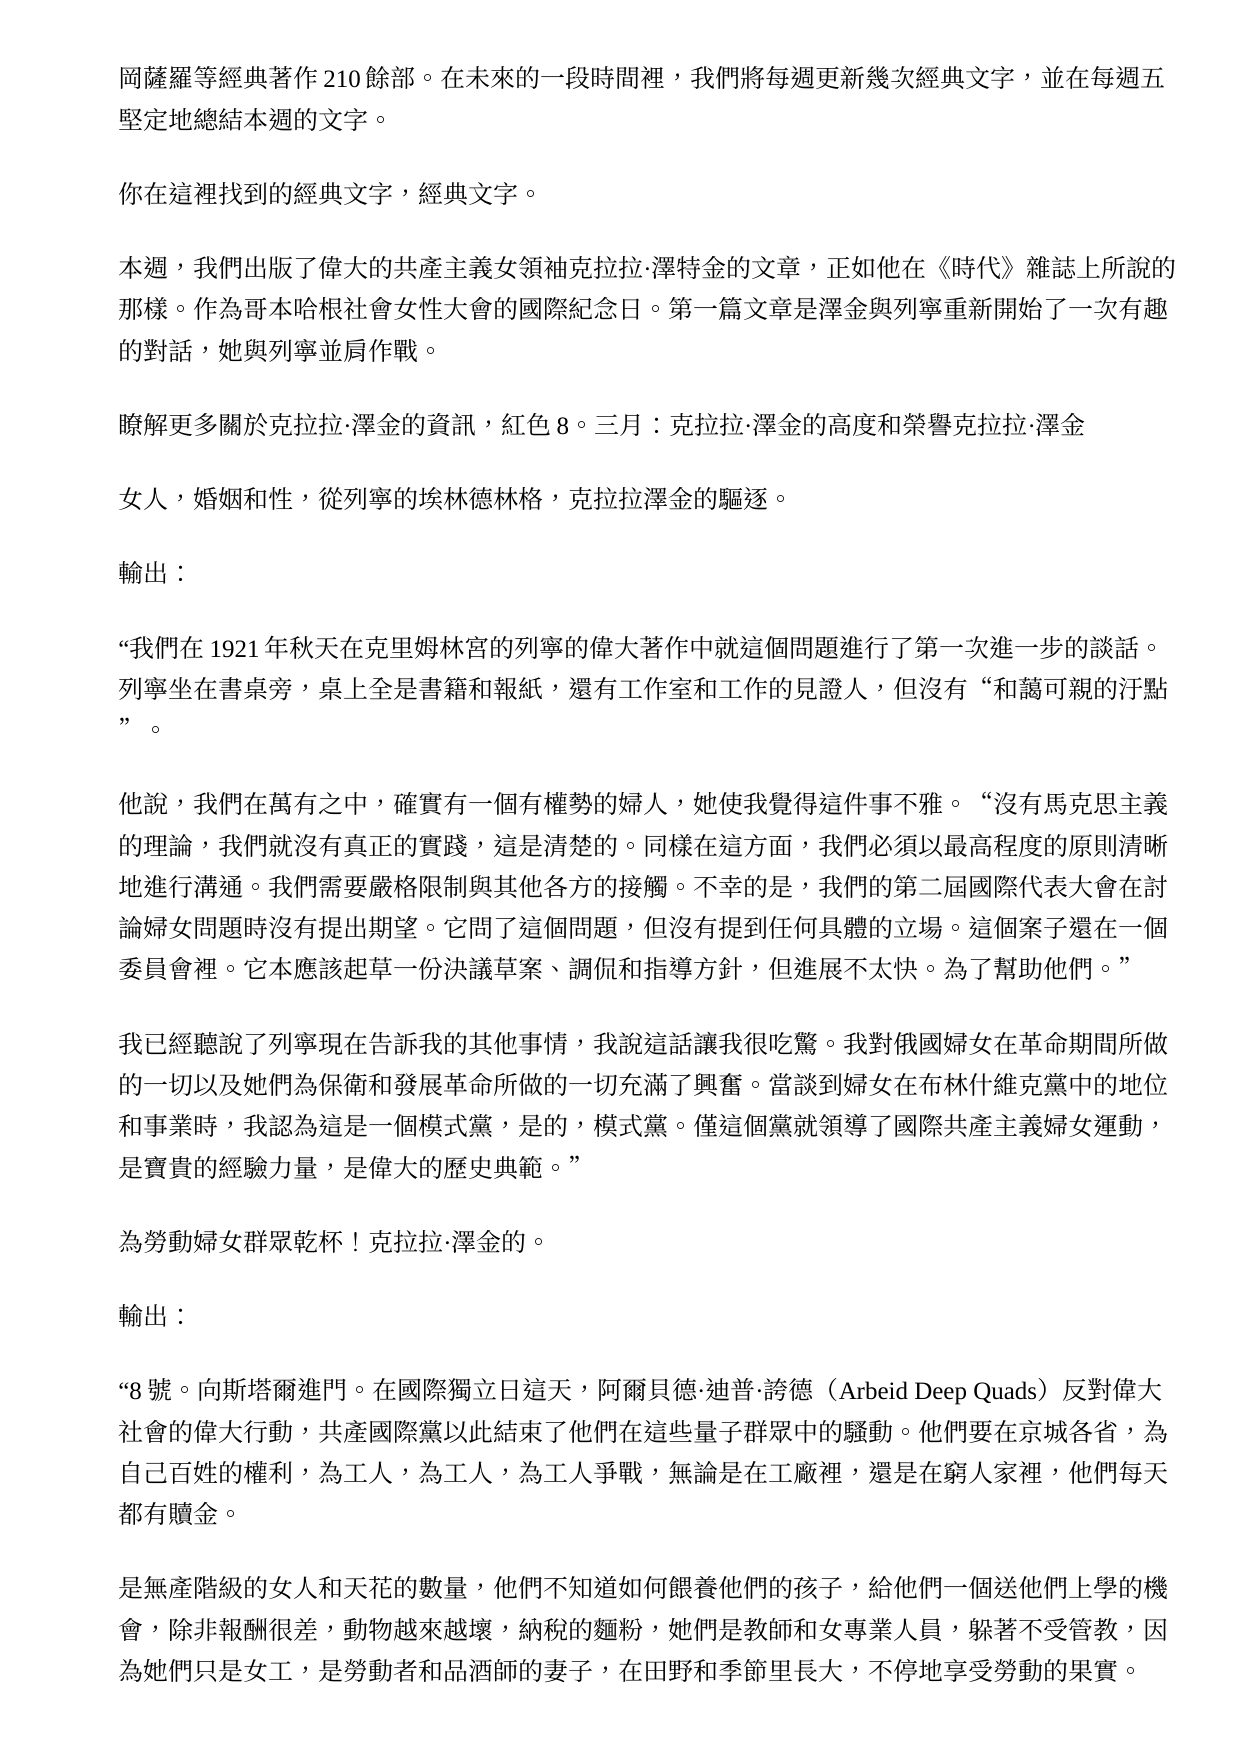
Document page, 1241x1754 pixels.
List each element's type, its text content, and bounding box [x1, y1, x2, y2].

text 2021-03-05T16:20:50+00:00 2021-03-05T16:20:59+00:00 TFM公司 ['https://tjen-people.no/index.php/classic-text/embed/#什麼？祕密=GtD9uUDpiI“https://tjen-people.no/index.php/2019/03/06/rod-8-March-heder-and-aere-to-clara-zetkin/embed/#什麼？祕密=gfay4p9afi“”https://lh4.googleusercontent.com/AmmCRy7WQxAWtoqB65n83EFmNcYkyrf-e0hdreO7ZEZsMUZaEZdaWei20B0rlr653\u zlbzknvguexxxr4hxzx6tdt4unk7a\u pdkkkk7lzeim3w7-prrQDL1YevyNwE3XeX7V9Z'https://donorbox.org/widget.js'https://donorbox.org/embed/捐贈-1''https://lh4.googleusercontent.com/AmmCRy7WQxAWtoqB65n83EFmNcYkyrf-e0hdreO7ZEZsMUZaEZdaWei20B0rlr653\u zlbzknvguexxxr4hxzx6tdt4unk7a\u pdkkkk7lzeim3w7-prrQDL1YevyNwE3XeX7V9Z"... ['Teori'] 為人民媒體服務的貢獻者。 在我們的共產主義圖書館，TFM仍在更新新的文字。馬克思、恩格斯、列寧、斯大林、毛澤東、岡薩羅等經典著作210餘部。在未來的一段時間裡，我們將每週更新幾次經典文字，並在每週五堅定地總結本週的文字。 你在這裡找到的經典文字，經典文字。 本週，我們出版了偉大的共產主義女領袖克拉拉·澤特金的文章，正如他在《時代》雜誌上所說的那樣。作為哥本哈根社會女性大會的國際紀念日。第一篇文章是澤金與列寧重新開始了一次有趣的對話，她與列寧並肩作戰。 瞭解更多關於克拉拉·澤金的資訊，紅色8。三月：克拉拉·澤金的高度和榮譽克拉拉·澤金 女人，婚姻和性，從列寧的埃林德林格，克拉拉澤金的驅逐。 輸出： “我們在1921年秋天在克里姆林宮的列寧的偉大著作中就這個問題進行了第一次進一步的談話。列寧坐在書桌旁，桌上全是書籍和報紙，還有工作室和工作的見證人，但沒有“和藹可親的汙點”。 他說，我們在萬有之中，確實有一個有權勢的婦人，她使我覺得這件事不雅。“沒有馬克思主義的理論，我們就沒有真正的實踐，這是清楚的。同樣在這方面，我們必須以最高程度的原則清晰地進行溝通。我們需要嚴格限制與其他各方的接觸。不幸的是，我們的第二屆國際代表大會在討論婦女問題時沒有提出期望。它問了這個問題，但沒有提到任何具體的立場。這個案子還在一個委員會裡。它本應該起草一份決議草案、調侃和指導方針，但進展不太快。為了幫助他們。” 我已經聽說了列寧現在告訴我的其他事情，我說這話讓我很吃驚。我對俄國婦女在革命期間所做的一切以及她們為保衛和發展革命所做的一切充滿了興奮。當談到婦女在布林什維克黨中的地位和事業時，我認為這是一個模式黨，是的，模式黨。僅這個黨就領導了國際共產主義婦女運動，是寶貴的經驗力量，是偉大的歷史典範。” 為勞動婦女群眾乾杯！克拉拉·澤金的。 輸出： “8號。向斯塔爾進門。在國際獨立日這天，阿爾貝德·迪普·誇德（Arbeid Deep Quads）反對偉大社會的偉大行動，共產國際黨以此結束了他們在這些量子群眾中的騷動。他們要在京城各省，為自己百姓的權利，為工人，為工人，為工人爭戰，無論是在工廠裡，還是在窮人家裡，他們每天都有贖金。 是無產階級的女人和天花的數量，他們不知道如何餵養他們的孩子，給他們一個送他們上學的機會，除非報酬很差，動物越來越壞，納稅的麵粉，她們是教師和女專業人員，躲著不受管教，因為她們只是女工，是勞動者和品酒師的妻子，在田野和季節里長大，不停地享受勞動的果實。 所有這些時刻都將以對抗首都而告終，但這位朋友是在8日由共產主義帶來的。每年三月，教皇將在這一天會合。沒有他們的工作，資本主義世界就不能行賄，但世界不考慮他們，也不反對他們，它把他們作為權利與家庭、社會、國家的親屬進行談判，如果不確保他們看起來適當疲倦，就不賦予他們任何檔案的權利。殖民地和半殖民地的男人，必靠這些女人得安息。我所親愛的唸到，沒有淫亂的，必吞下買來，像商人一樣。他們曾在腳底下和腳底下勞苦羞愧，卻起來反對香料和奴役。 為人民服務媒體需要你的支援。當然，我們沒有得到任何新聞釋出會，也沒有從富有的資本家那裡得到任何幫助，比如種族主義的“另類媒體”。我們所有的支援都來自我們的讀者和革命運動。我們對此非常感激。沒有你，我們就活不下去了，你可以用你能用的來支援我們，為我們做貢獻。 [“克拉拉·澤特金”，“婦女問題”] [118, 59, 1181, 1687]
